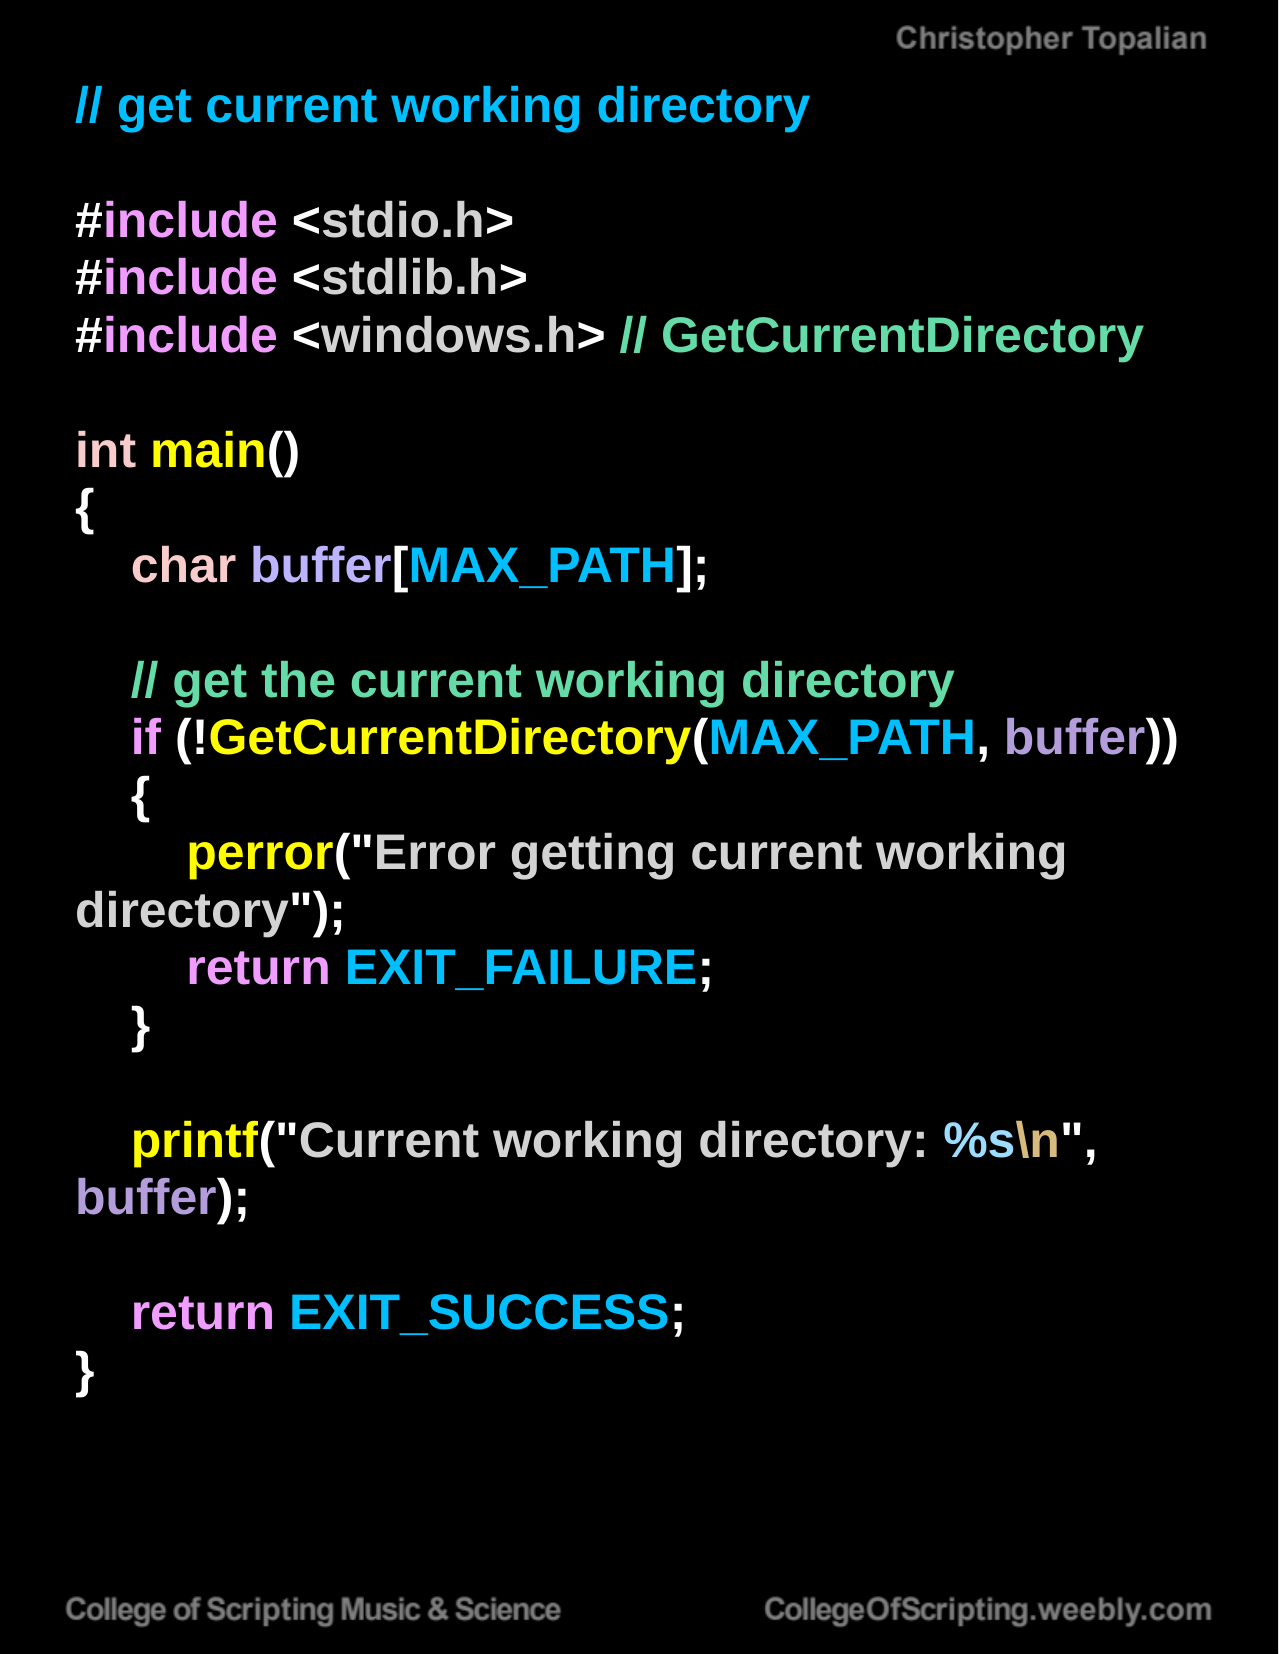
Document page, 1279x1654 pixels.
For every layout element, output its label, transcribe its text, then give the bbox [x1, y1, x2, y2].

subtitle // get current working directory [75, 75, 1203, 132]
text printf("Current working directory: %s\n", buffer); [75, 1110, 1203, 1225]
text #include <windows.h> // GetCurrentDirectory [75, 305, 1203, 362]
subtitle #include <stdio.h> [75, 190, 1203, 247]
text { [75, 477, 1203, 535]
text return EXIT_SUCCESS; [75, 1282, 1203, 1340]
text } [75, 995, 1203, 1052]
text if (!GetCurrentDirectory(MAX_PATH, buffer)) [75, 707, 1203, 765]
text } [75, 1340, 1203, 1397]
text // get the current working directory [75, 650, 1203, 707]
text int main() [75, 420, 1203, 477]
text perror("Error getting current working directory"); [75, 822, 1203, 937]
text { [75, 765, 1203, 822]
text return EXIT_FAILURE; [75, 937, 1203, 995]
text char buffer[MAX_PATH]; [75, 535, 1203, 592]
text #include <stdlib.h> [75, 247, 1203, 305]
